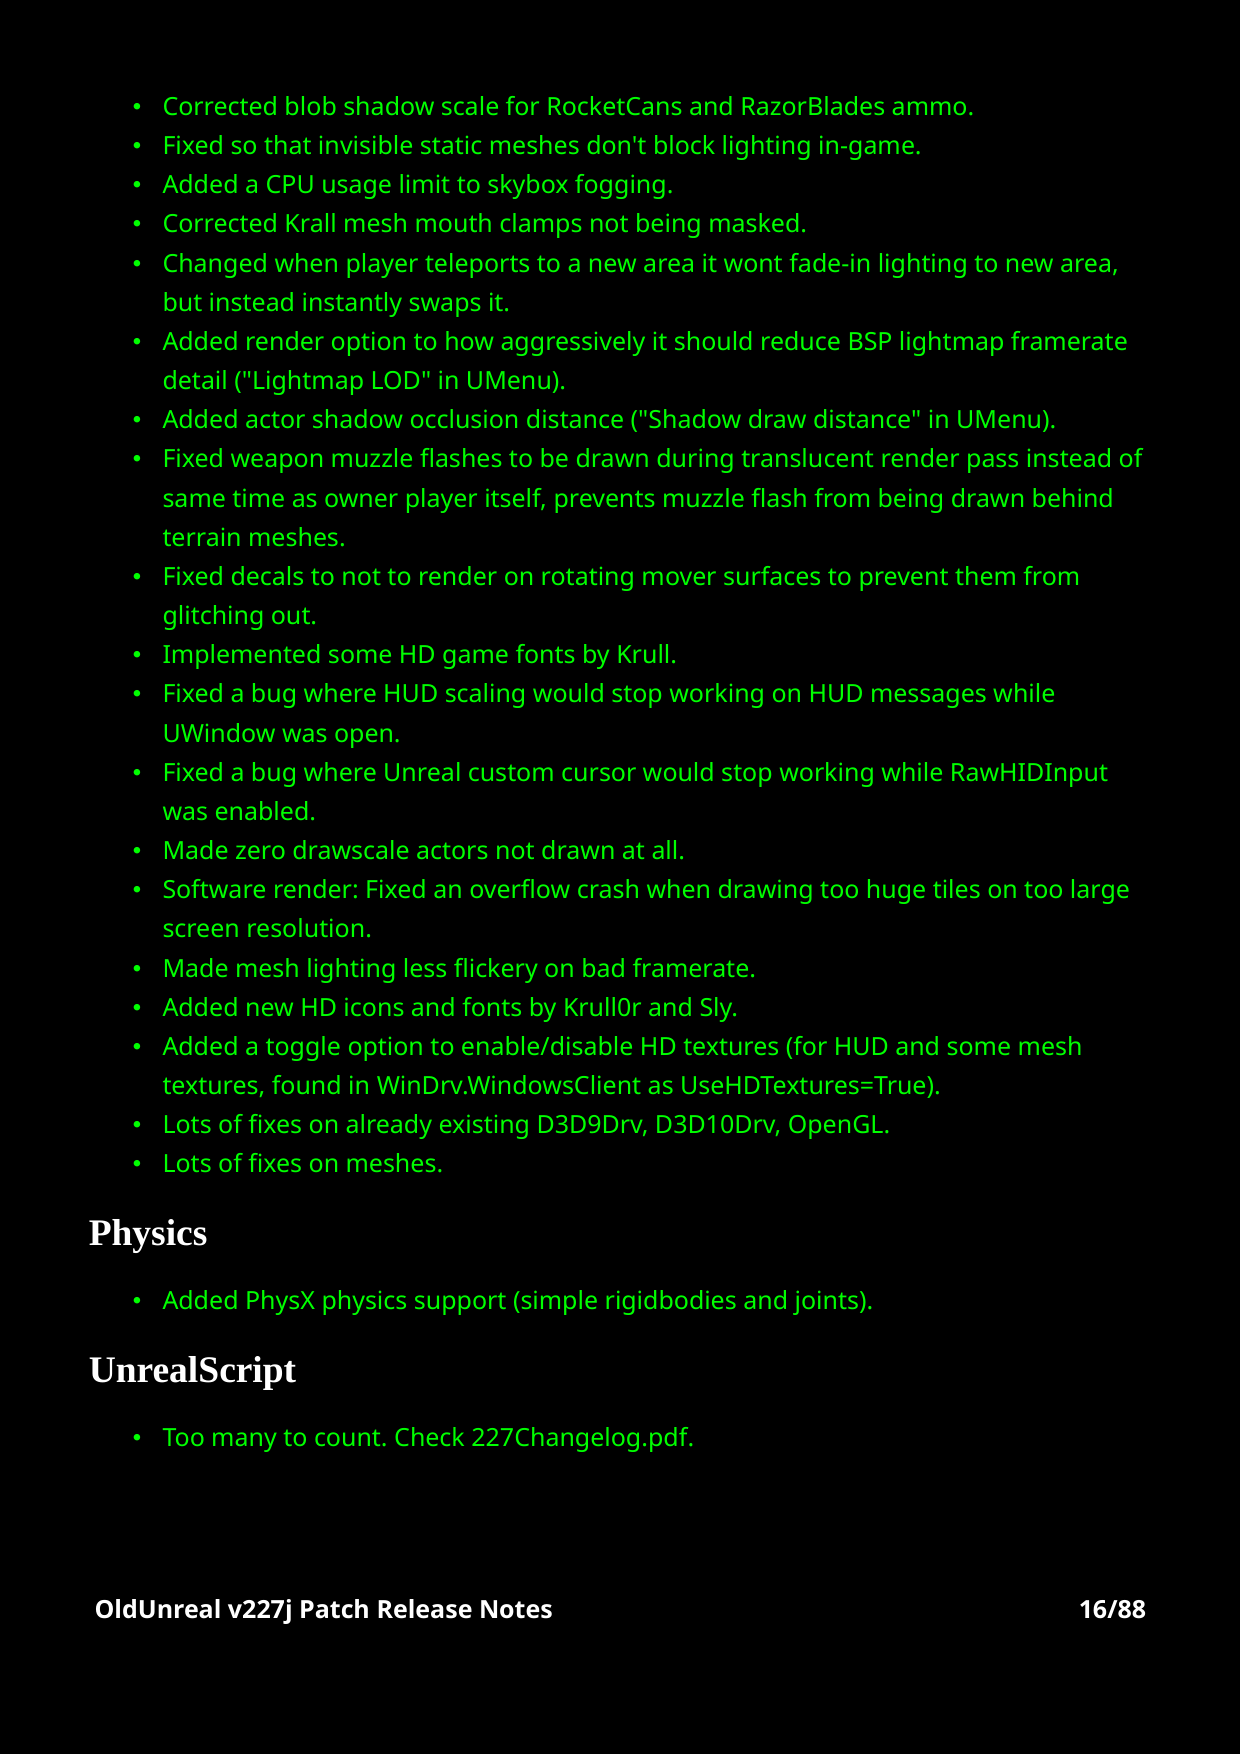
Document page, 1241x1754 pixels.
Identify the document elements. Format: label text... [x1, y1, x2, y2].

list Added a CPU usage limit to skybox fogging. [133, 167, 1152, 201]
list Added actor shadow occlusion distance ("Shadow draw distance" in UMenu). [133, 402, 1152, 436]
list Made zero drawscale actors not drawn at all. [133, 833, 1152, 867]
list Fixed a bug where HUD scaling would stop working on HUD messages while UWindow was open. [133, 676, 1152, 749]
list Fixed weapon muzzle flashes to be drawn during translucent render pass instead of same time as owner player itself, prevents muzzle flash from being drawn behind terrain meshes. [133, 441, 1152, 553]
list Corrected blob shadow scale for RocketCans and RazorBlades ammo. [133, 88, 1152, 123]
subtitle UnrealScript [88, 1347, 1152, 1390]
list Software render: Fixed an overflow crash when drawing too huge tiles on too large screen resolution. [133, 872, 1152, 945]
list Made mesh lighting less flickery on bad framerate. [133, 950, 1152, 984]
list Fixed so that invisible static meshes don't block lighting in-game. [133, 128, 1152, 162]
list Changed when player teleports to a new area it wont fade-in lighting to new area, but instead instantly swaps it. [133, 245, 1152, 318]
list Fixed a bug where Unreal custom cursor would stop working while RawHIDInput was enabled. [133, 754, 1152, 828]
list Added new HD icons and fonts by Krull0r and Sly. [133, 989, 1152, 1023]
list Added a toggle option to enable/disable HD textures (for HUD and some mesh textures, found in WinDrv.WindowsClient as UseHDTextures=True). [133, 1028, 1152, 1102]
subtitle Physics [88, 1210, 1152, 1253]
list Lots of fixes on meshes. [133, 1146, 1152, 1180]
list Fixed decals to not to render on rotating mover surfaces to prevent them from glitching out. [133, 558, 1152, 632]
list Implemented some HD game fonts by Krull. [133, 637, 1152, 671]
list Corrected Krall mesh mouth clamps not being masked. [133, 206, 1152, 240]
list Too many to count. Check 227Changelog.pdf. [133, 1419, 1152, 1454]
list Added render option to how aggressively it should reduce BSP lightmap framerate detail ("Lightmap LOD" in UMenu). [133, 323, 1152, 397]
list Added PhysX physics support (simple rigidbodies and joints). [133, 1283, 1152, 1317]
list Lots of fixes on already existing D3D9Drv, D3D10Drv, OpenGL. [133, 1107, 1152, 1141]
